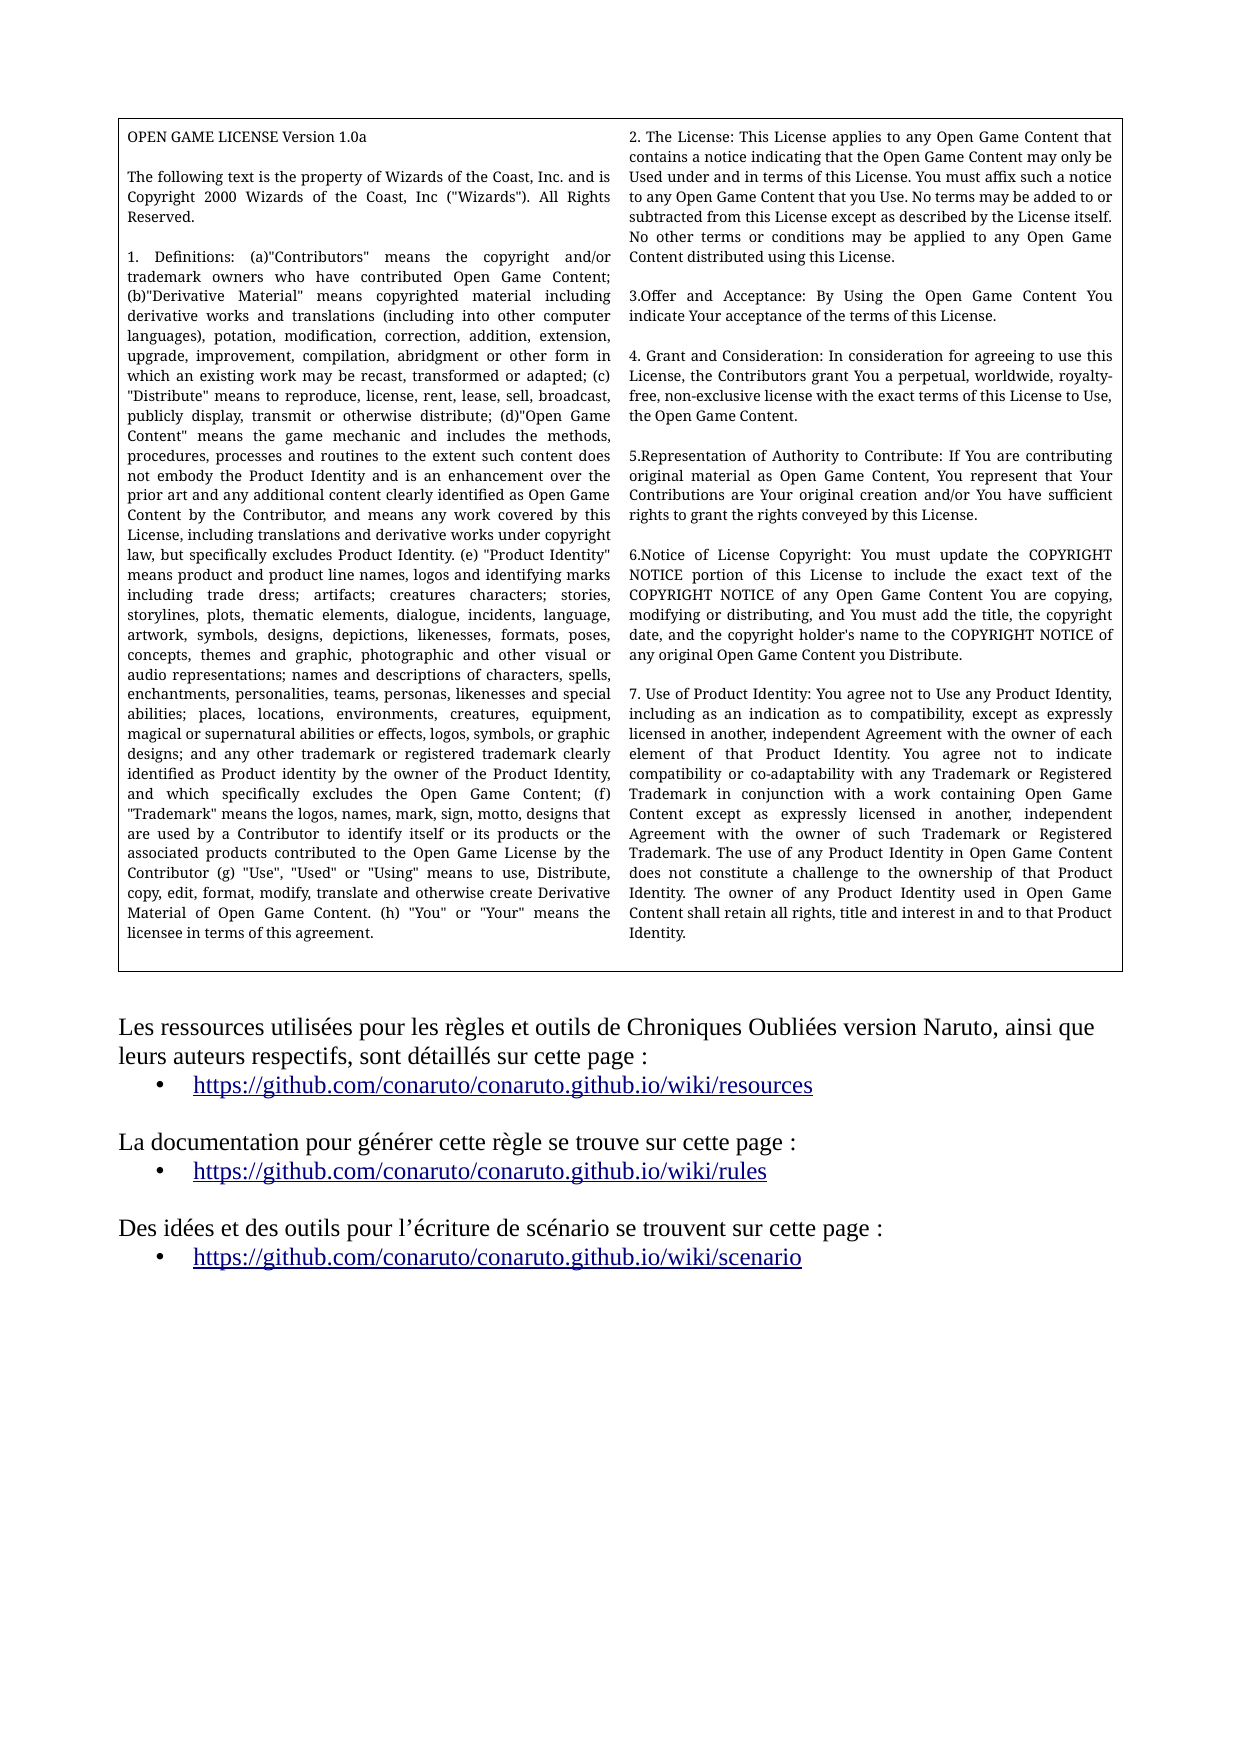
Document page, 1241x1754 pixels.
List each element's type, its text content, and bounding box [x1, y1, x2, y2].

text 2. The License: This License applies to any Open Game Content that contains a notice indicating that the Open Game Content may only be Used under and in terms of this License. You must affix such a notice to any Open Game Content that you Use. No terms may be added to or subtracted from this License except as described by the License itself. No other terms or conditions may be applied to any Open Game Content distributed using this License. [629, 127, 1113, 266]
text 6.Notice of License Copyright: You must update the COPYRIGHT NOTICE portion of this License to include the exact text of the COPYRIGHT NOTICE of any Open Game Content You are copying, modifying or distributing, and You must add the title, the copyright date, and the copyright holder's name to the COPYRIGHT NOTICE of any original Open Game Content you Distribute. [629, 545, 1113, 664]
text 1. Definitions: (a)"Contributors" means the copyright and/or trademark owners who have contributed Open Game Content; (b)"Derivative Material" means copyrighted material including derivative works and translations (including into other computer languages), potation, modification, correction, addition, extension, upgrade, improvement, compilation, abridgment or other form in which an existing work may be recast, transformed or adapted; (c) "Distribute" means to reproduce, license, rent, lease, sell, broadcast, publicly display, transmit or otherwise distribute; (d)"Open Game Content" means the game mechanic and includes the methods, procedures, processes and routines to the extent such content does not embody the Product Identity and is an enhancement over the prior art and any additional content clearly identified as Open Game Content by the Contributor, and means any work covered by this License, including translations and derivative works under copyright law, but specifically excludes Product Identity. (e) "Product Identity" means product and product line names, logos and identifying marks including trade dress; artifacts; creatures characters; stories, storylines, plots, thematic elements, dialogue, incidents, language, artwork, symbols, designs, depictions, likenesses, formats, poses, concepts, themes and graphic, photographic and other visual or audio representations; names and descriptions of characters, spells, enchantments, personalities, teams, personas, likenesses and special abilities; places, locations, environments, creatures, equipment, magical or supernatural abilities or effects, logos, symbols, or graphic designs; and any other trademark or registered trademark clearly identified as Product identity by the owner of the Product Identity, and which specifically excludes the Open Game Content; (f) "Trademark" means the logos, names, mark, sign, motto, designs that are used by a Contributor to identify itself or its products or the associated products contributed to the Open Game License by the Contributor (g) "Use", "Used" or "Using" means to use, Distribute, copy, edit, format, modify, translate and otherwise create Derivative Material of Open Game Content. (h) "You" or "Your" means the licensee in terms of this agreement. [127, 246, 611, 943]
list https://github.com/conaruto/conaruto.github.io/wiki/resources [156, 1070, 1122, 1098]
list https://github.com/conaruto/conaruto.github.io/wiki/rules [156, 1156, 1122, 1185]
text 4. Grant and Consideration: In consideration for agreeing to use this License, the Contributors grant You a perpetual, worldwide, royalty-free, non-exclusive license with the exact terms of this License to Use, the Open Game Content. [629, 346, 1113, 426]
text Les ressources utilisées pour les règles et outils de Chroniques Oubliées version Naruto, ainsi que leurs auteurs respectifs, sont détaillés sur cette page : [118, 1012, 1122, 1070]
text The following text is the property of Wizards of the Coast, Inc. and is Copyright 2000 Wizards of the Coast, Inc ("Wizards"). All Rights Reserved. [127, 167, 611, 227]
text 3.Offer and Acceptance: By Using the Open Game Content You indicate Your acceptance of the terms of this License. [629, 286, 1113, 326]
text 5.Representation of Authority to Contribute: If You are contributing original material as Open Game Content, You represent that Your Contributions are Your original creation and/or You have sufficient rights to grant the rights conveyed by this License. [629, 445, 1113, 525]
text La documentation pour générer cette règle se trouve sur cette page : [118, 1127, 1122, 1156]
text 7. Use of Product Identity: You agree not to Use any Product Identity, including as an indication as to compatibility, except as expressly licensed in another, independent Agreement with the owner of each element of that Product Identity. You agree not to indicate compatibility or co-adaptability with any Trademark or Registered Trademark in conjunction with a work containing Open Game Content except as expressly licensed in another, independent Agreement with the owner of such Trademark or Registered Trademark. The use of any Product Identity in Open Game Content does not constitute a challenge to the ownership of that Product Identity. The owner of any Product Identity used in Open Game Content shall retain all rights, title and interest in and to that Product Identity. [629, 684, 1113, 943]
text OPEN GAME LICENSE Version 1.0a [127, 127, 611, 147]
list https://github.com/conaruto/conaruto.github.io/wiki/scenario [156, 1242, 1122, 1271]
text Des idées et des outils pour l’écriture de scénario se trouvent sur cette page : [118, 1213, 1122, 1242]
